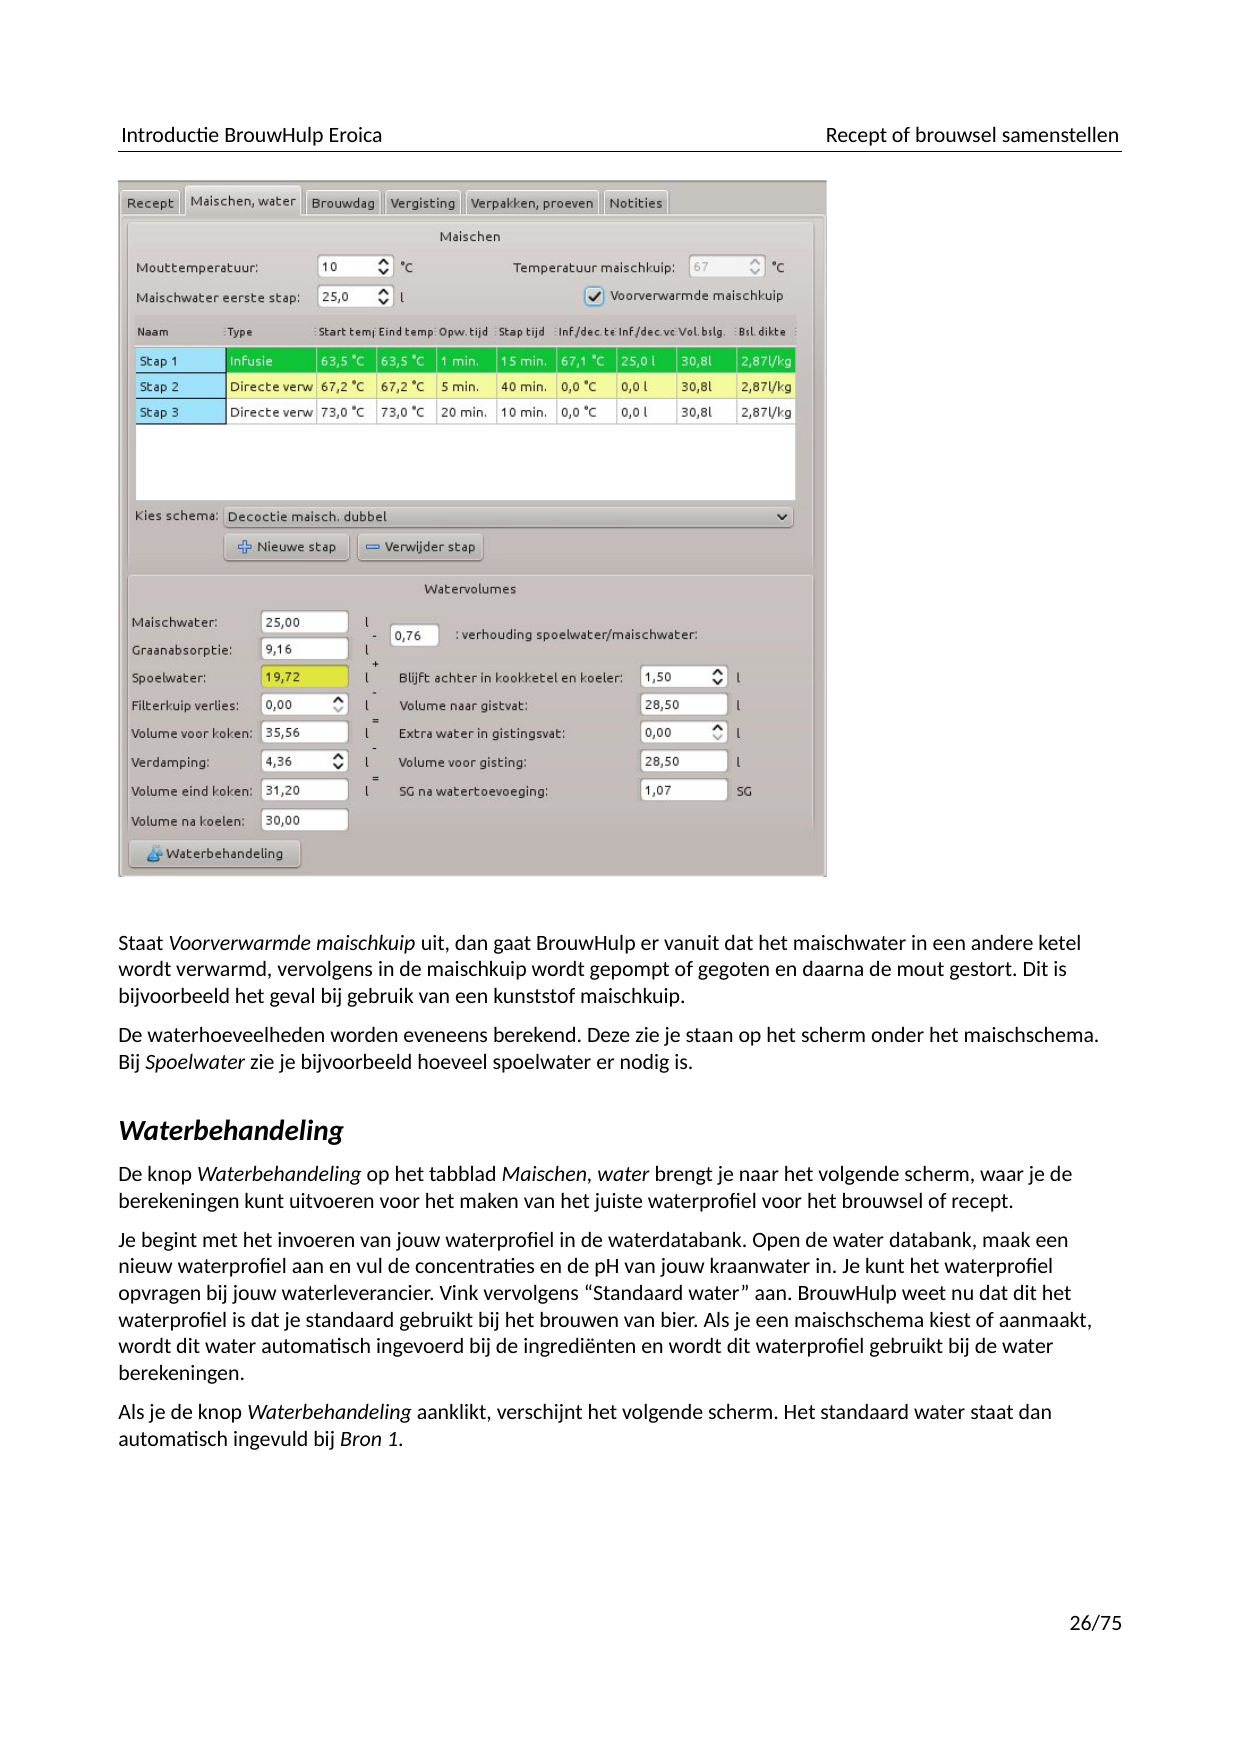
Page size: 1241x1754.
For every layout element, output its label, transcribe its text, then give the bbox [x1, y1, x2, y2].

text Als je de knop Waterbehandeling aanklikt, verschijnt het volgende scherm. Het standaard water staat dan automatisch ingevuld bij Bron 1. [118, 1398, 1122, 1452]
subtitle Waterbehandeling [118, 1112, 1122, 1148]
text De knop Waterbehandeling op het tabblad Maischen, water brengt je naar het volgende scherm, waar je de berekeningen kunt uitvoeren voor het maken van het juiste waterprofiel voor het brouwsel of recept. [118, 1160, 1122, 1213]
picture [118, 180, 827, 877]
text Staat Voorverwarmde maischkuip uit, dan gaat BrouwHulp er vanuit dat het maischwater in een andere ketel wordt verwarmd, vervolgens in de maischkuip wordt gepompt of gegoten en daarna de mout gestort. Dit is bijvoorbeeld het geval bij gebruik van een kunststof maischkuip. [118, 929, 1122, 1009]
text De waterhoeveelheden worden eveneens berekend. Deze zie je staan op het scherm onder het maischschema. Bij Spoelwater zie je bijvoorbeeld hoeveel spoelwater er nodig is. [118, 1021, 1122, 1074]
text Je begint met het invoeren van jouw waterprofiel in de waterdatabank. Open de water databank, maak een nieuw waterprofiel aan en vul de concentraties en de pH van jouw kraanwater in. Je kunt het waterprofiel opvragen bij jouw waterleverancier. Vink vervolgens “Standaard water” aan. BrouwHulp weet nu dat dit het waterprofiel is dat je standaard gebruikt bij het brouwen van bier. Als je een maischschema kiest of aanmaakt, wordt dit water automatisch ingevoerd bij de ingrediënten en wordt dit waterprofiel gebruikt bij de water berekeningen. [118, 1226, 1122, 1386]
